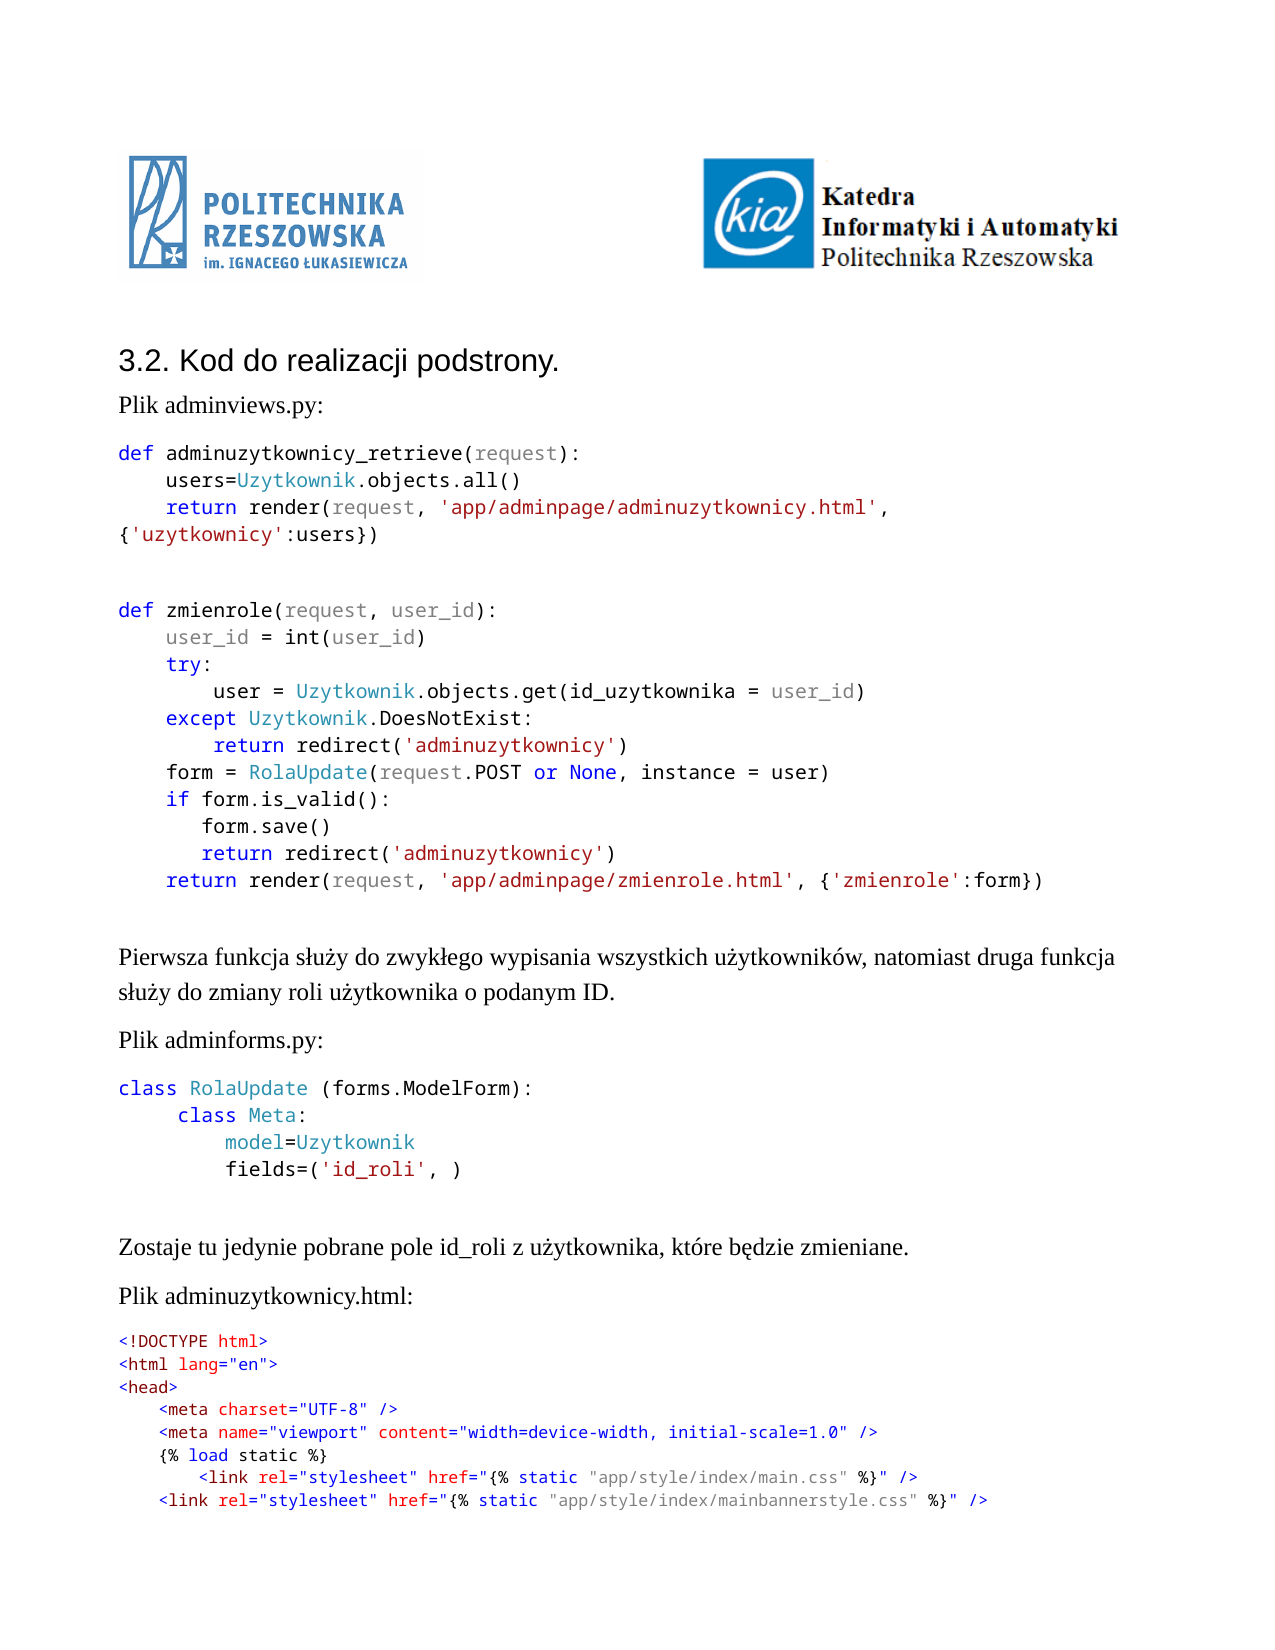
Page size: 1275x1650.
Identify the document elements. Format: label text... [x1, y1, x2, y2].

picture [685, 143, 1147, 286]
text class Meta: [118, 1102, 1157, 1129]
text except Uzytkownik.DoesNotExist: [118, 704, 1157, 731]
text model=Uzytkownik [118, 1129, 1157, 1156]
text Pierwsza funkcja służy do zwykłego wypisania wszystkich użytkowników, natomiast druga funkcja służy do zmiany roli użytkownika o podanym ID. [118, 942, 1157, 1005]
text <meta charset="UTF-8" /> [118, 1398, 1157, 1421]
text def zmienrole(request, user_id): [118, 596, 1157, 623]
text if form.is_valid(): [118, 785, 1157, 812]
text form.save() [118, 812, 1157, 839]
text return render(request, 'app/adminpage/zmienrole.html', {'zmienrole':form}) [118, 866, 1157, 893]
text <html lang="en"> [118, 1352, 1157, 1375]
text class RolaUpdate (forms.ModelForm): [118, 1075, 1157, 1102]
text user_id = int(user_id) [118, 623, 1157, 650]
text Plik adminforms.py: [118, 1026, 1157, 1054]
text Zostaje tu jedynie pobrane pole id_roli z użytkownika, które będzie zmieniane. [118, 1232, 1157, 1260]
text return render(request, 'app/adminpage/adminuzytkownicy.html', {'uzytkownicy':users}) [118, 493, 1157, 547]
text return redirect('adminuzytkownicy') [118, 731, 1157, 758]
subtitle 3.2. Kod do realizacji podstrony. [118, 342, 1157, 378]
text <head> [118, 1375, 1157, 1398]
text <meta name="viewport" content="width=device-width, initial-scale=1.0" /> [118, 1421, 1157, 1443]
text user = Uzytkownik.objects.get(id_uzytkownika = user_id) [118, 677, 1157, 704]
text <link rel="stylesheet" href="{% static "app/style/index/mainbannerstyle.css" %}" /> [118, 1489, 1157, 1511]
text try: [118, 650, 1157, 677]
text return redirect('adminuzytkownicy') [118, 839, 1157, 866]
text Plik adminviews.py: [118, 390, 1157, 419]
text <link rel="stylesheet" href="{% static "app/style/index/main.css" %}" /> [118, 1466, 1157, 1489]
text form = RolaUpdate(request.POST or None, instance = user) [118, 758, 1157, 785]
text <!DOCTYPE html> [118, 1330, 1157, 1352]
text Plik adminuzytkownicy.html: [118, 1281, 1157, 1309]
text {% load static %} [118, 1443, 1157, 1466]
text fields=('id_roli', ) [118, 1156, 1157, 1183]
text users=Uzytkownik.objects.all() [118, 466, 1157, 493]
text def adminuzytkownicy_retrieve(request): [118, 439, 1157, 466]
picture [118, 147, 423, 284]
